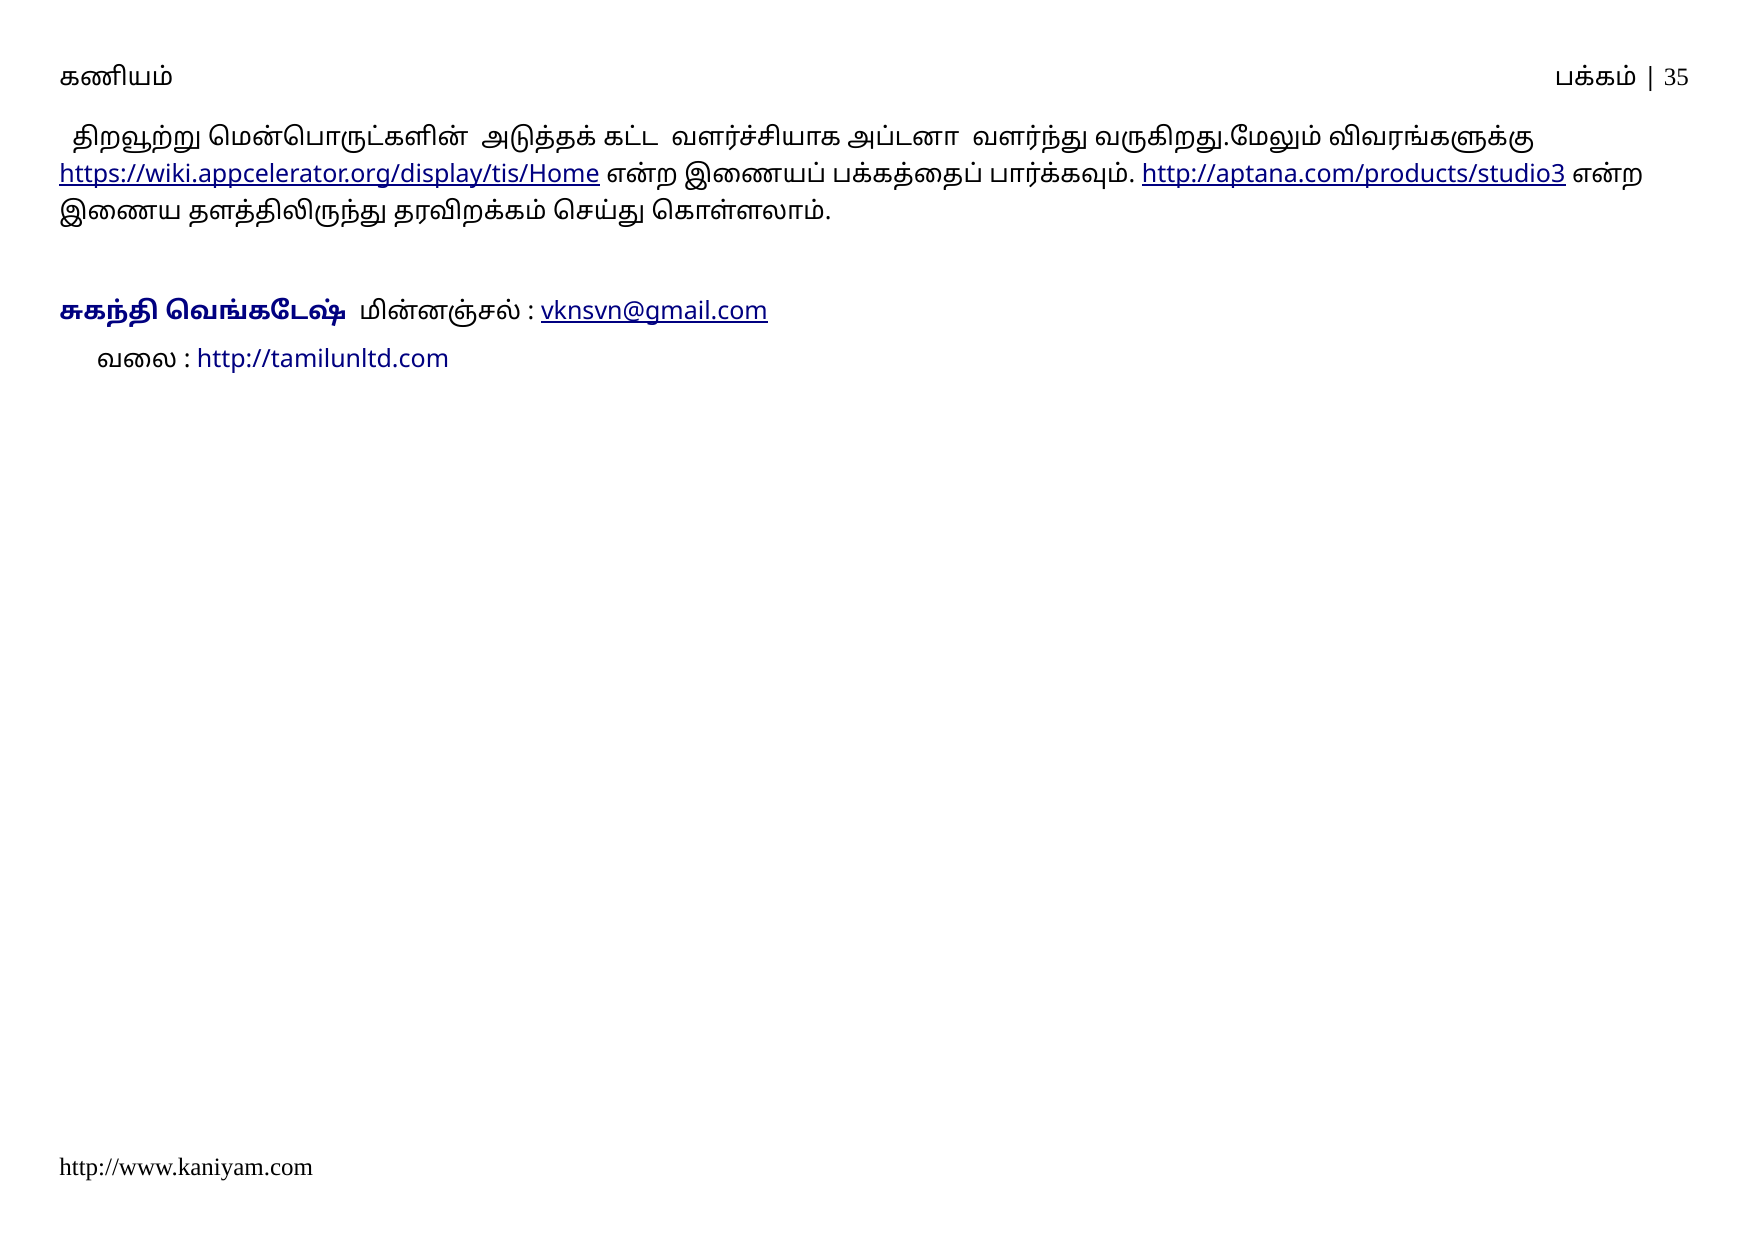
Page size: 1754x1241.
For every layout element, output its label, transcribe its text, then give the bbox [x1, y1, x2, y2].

text சுகந்தி வெங்கடேஷ் மின்னஞ்சல் : vknsvn@gmail.com [59, 292, 1695, 328]
text திறவூற்று மென்பொருட்களின் அடுத்தக் கட்ட வளர்ச்சியாக அப்டனா வளர்ந்து வருகிறது.மேலும் விவரங்களுக்கு https://wiki.appcelerator.org/display/tis/Home என்ற இணையப் பக்கத்தைப் பார்க்கவும். http://aptana.com/products/studio3 என்ற இணைய தளத்திலிருந்து தரவிறக்கம் செய்து கொள்ளலாம். [59, 118, 1695, 229]
text வலை : http://tamilunltd.com [59, 341, 1695, 377]
